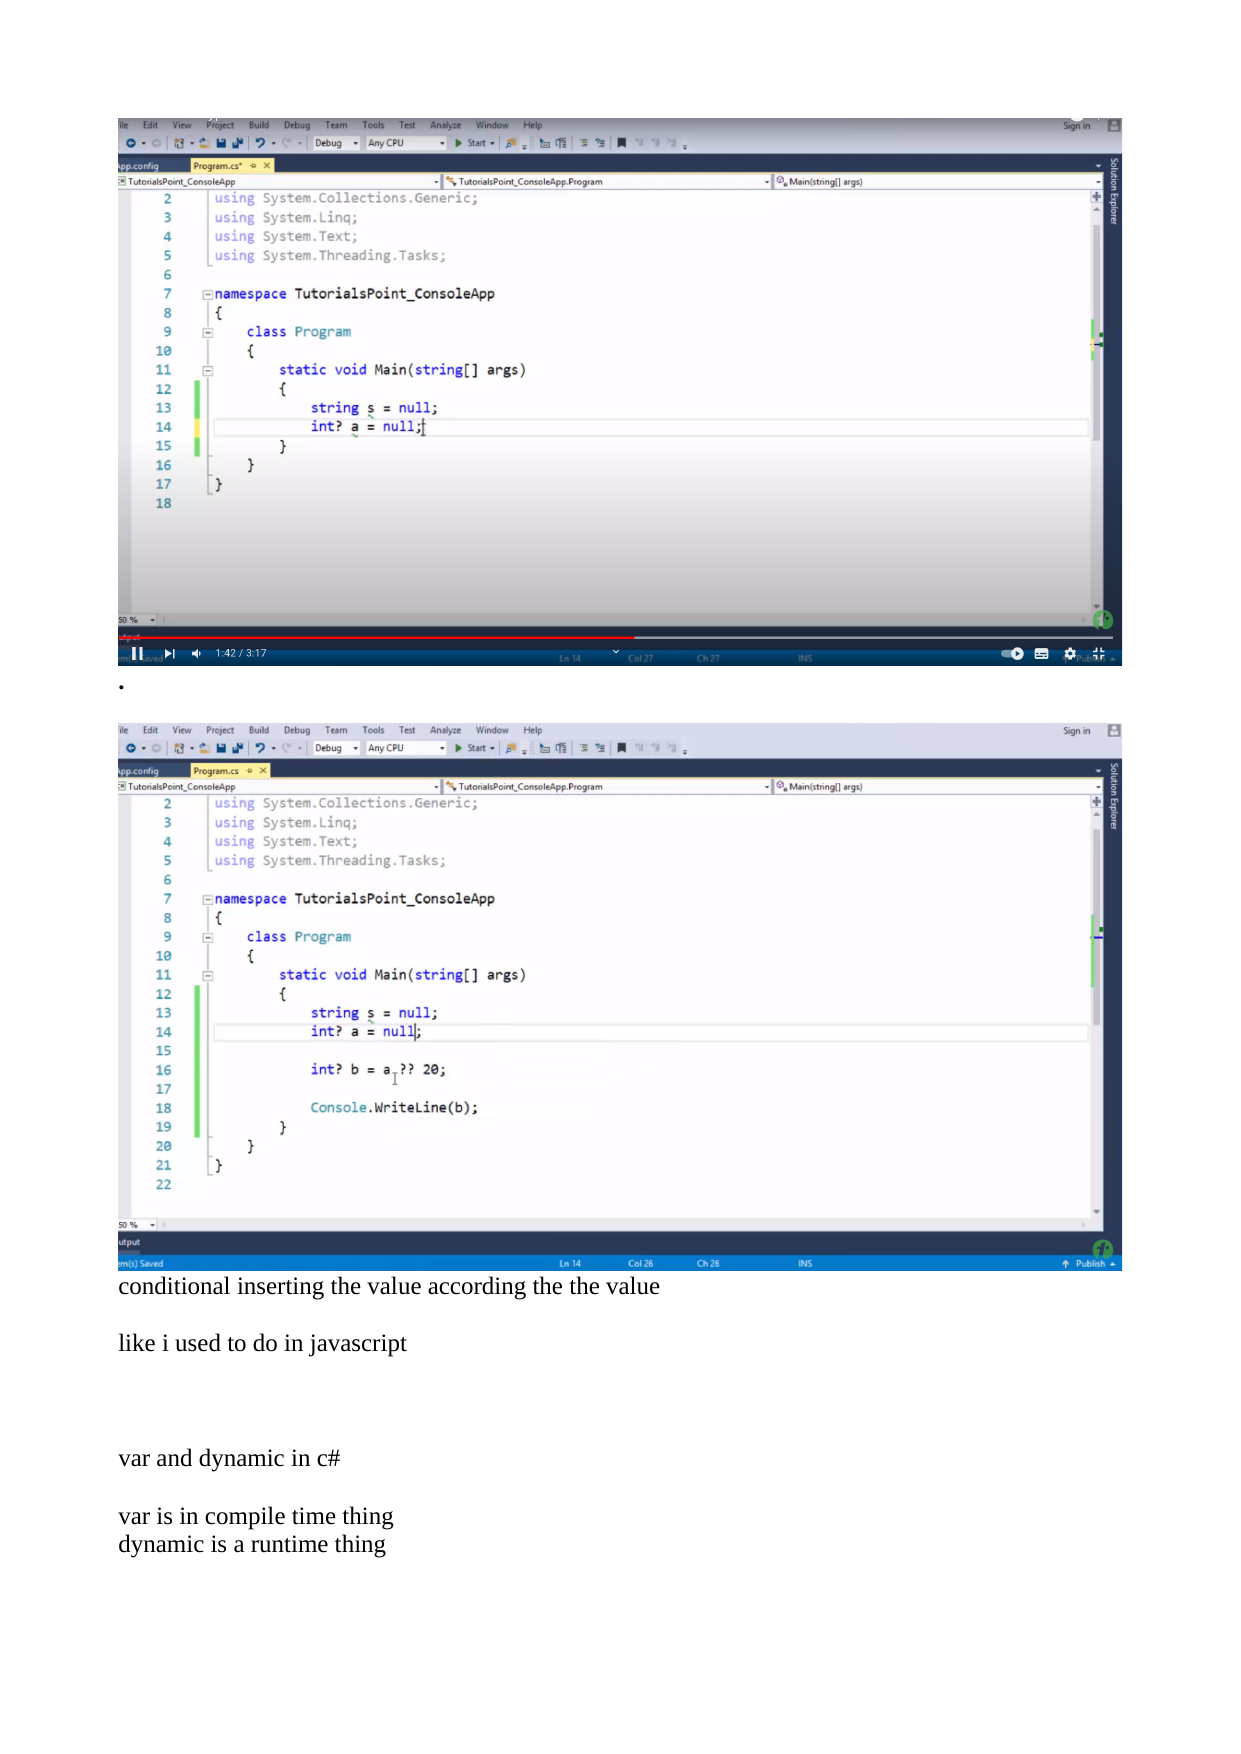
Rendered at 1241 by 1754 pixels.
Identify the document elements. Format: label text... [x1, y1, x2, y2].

text . [118, 666, 1122, 694]
text conditional inserting the value according the the value [118, 1271, 1122, 1299]
text like i used to do in javascript [118, 1299, 1122, 1357]
picture [118, 118, 1123, 666]
text var and dynamic in c# var is in compile time thing dynamic is a runtime thing [118, 1443, 1122, 1558]
picture [118, 723, 1123, 1271]
